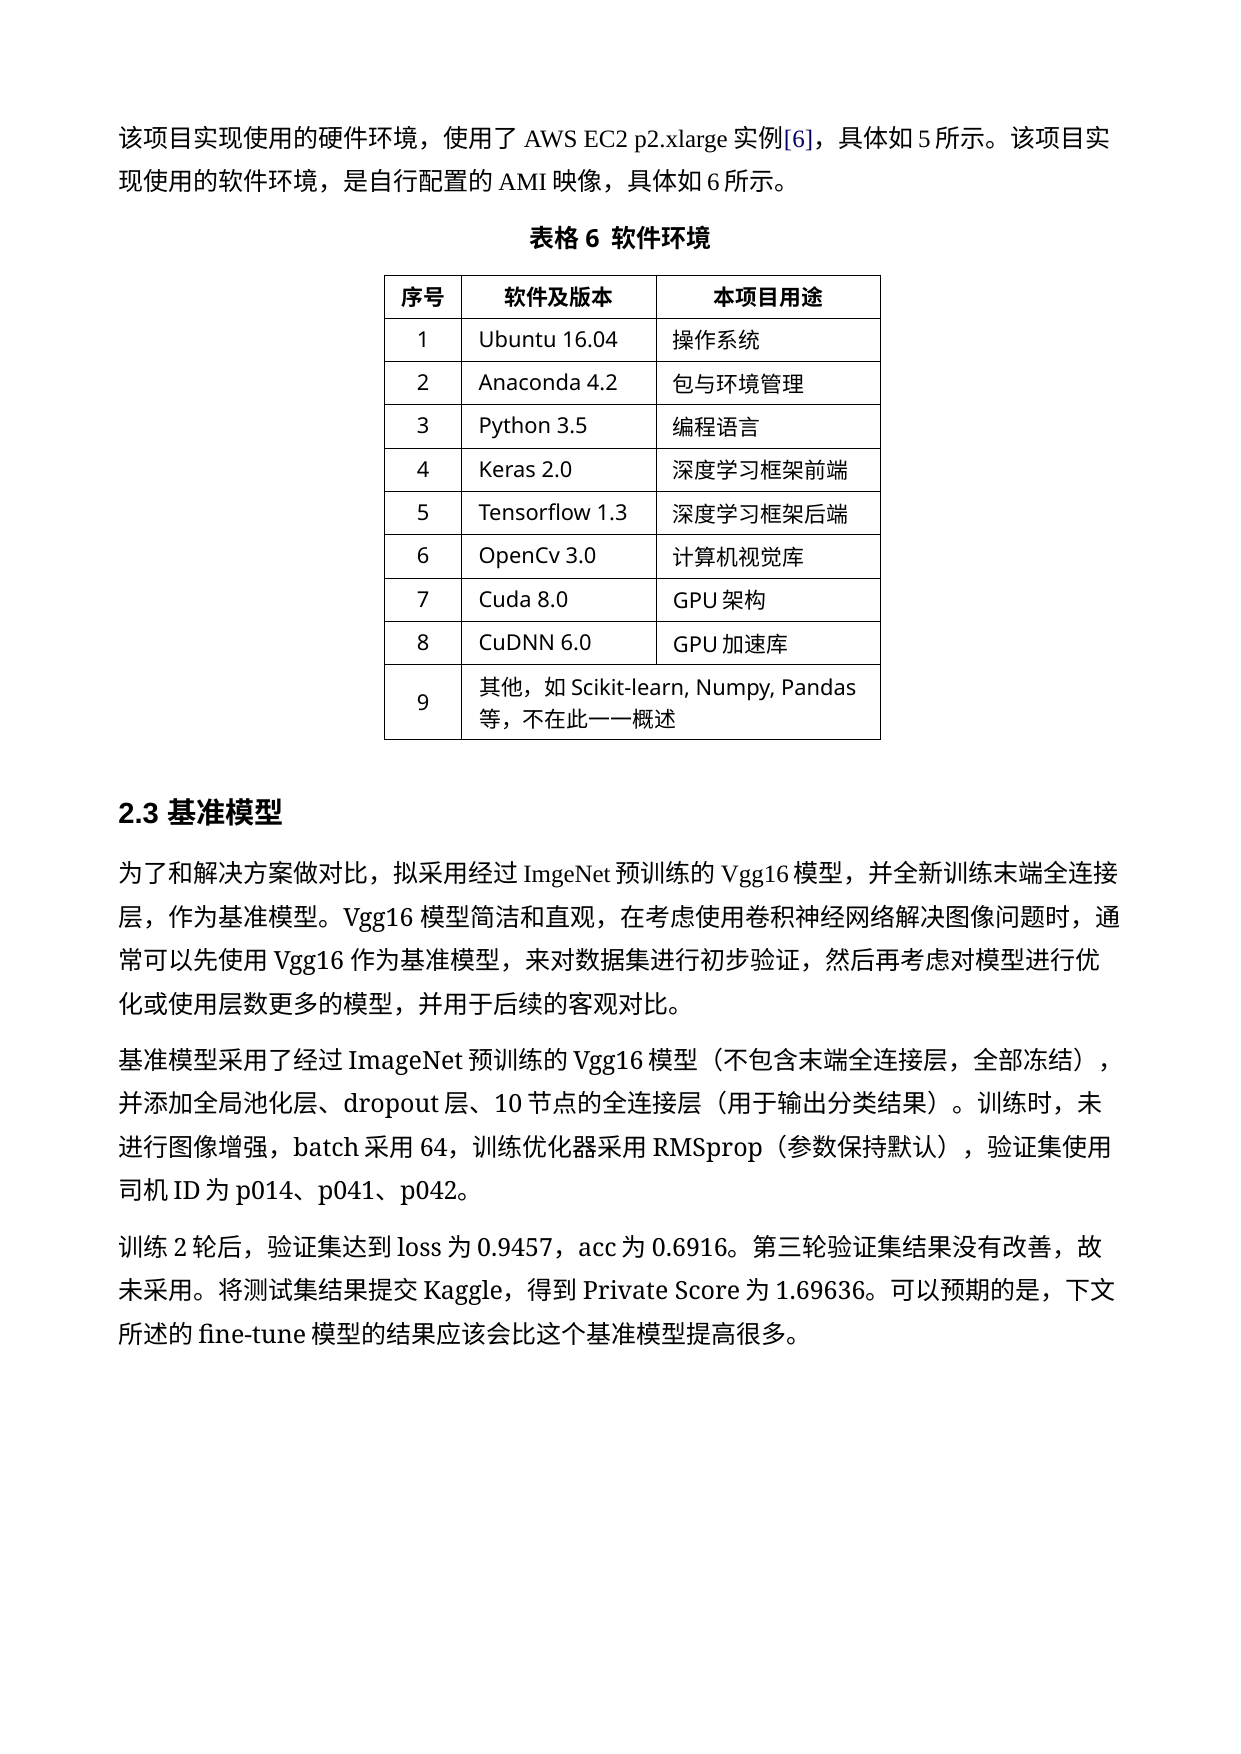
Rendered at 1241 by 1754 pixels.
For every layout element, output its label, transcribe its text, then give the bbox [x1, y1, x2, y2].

table_cell 深度学习框架后端 [657, 492, 880, 534]
table_cell Anaconda 4.2 [462, 362, 656, 404]
table_cell Cuda 8.0 [462, 579, 656, 621]
table_cell 1 [385, 319, 461, 361]
text 2.3 基准模型 [118, 790, 1122, 832]
text 为了和解决方案做对比，拟采用经过ImgeNet预训练的Vgg16模型，并全新训练末端全连接层，作为基准模型。Vgg16 模型简洁和直观，在考虑使用卷积神经网络解决图像问题时，通常可以先使用 Vgg16 作为基准模型，来对数据集进行初步验证，然后再考虑对模型进行优化或使用层数更多的模型，并用于后续的客观对比。 [118, 854, 1122, 1020]
table_cell 其他，如Scikit-learn, Numpy, Pandas等，不在此一一概述 [462, 665, 880, 739]
table_cell 操作系统 [657, 319, 880, 361]
table_header 本项目用途 [657, 276, 880, 318]
table_cell 深度学习框架前端 [657, 449, 880, 491]
table_cell Ubuntu 16.04 [462, 319, 656, 361]
table_header 软件及版本 [462, 276, 656, 318]
table_cell GPU加速库 [657, 622, 880, 664]
text 基准模型采用了经过ImageNet预训练的Vgg16模型（不包含末端全连接层，全部冻结），并添加全局池化层、dropout层、10节点的全连接层（用于输出分类结果）。训练时，未进行图像增强，batch采用64，训练优化器采用RMSprop（参数保持默认），验证集使用司机ID为p014、p041、p042。 [118, 1041, 1122, 1207]
table_cell 8 [385, 622, 461, 664]
table_cell 7 [385, 579, 461, 621]
table_cell CuDNN 6.0 [462, 622, 656, 664]
table_cell 6 [385, 535, 461, 578]
table_cell Tensorflow 1.3 [462, 492, 656, 534]
table_header 序号 [385, 276, 461, 318]
table_cell 4 [385, 449, 461, 491]
table_cell 包与环境管理 [657, 362, 880, 404]
text 该项目实现使用的硬件环境，使用了 AWS EC2 p2.xlarge 实例[6]，具体如表格 5所示。该项目实现使用的软件环境，是自行配置的AMI映像，具体如表格 6所示。 [118, 118, 1122, 198]
table_cell 5 [385, 492, 461, 534]
table_cell Python 3.5 [462, 405, 656, 448]
table_cell OpenCv 3.0 [462, 535, 656, 578]
table_cell GPU架构 [657, 579, 880, 621]
table_cell 计算机视觉库 [657, 535, 880, 578]
table_cell 9 [385, 665, 461, 739]
text 训练2轮后，验证集达到loss为0.9457，acc为0.6916。第三轮验证集结果没有改善，故未采用。将测试集结果提交Kaggle，得到Private Score为1.69636。可以预期的是，下文所述的fine-tune模型的结果应该会比这个基准模型提高很多。 [118, 1227, 1122, 1350]
table_cell 编程语言 [657, 405, 880, 448]
table_cell 2 [385, 362, 461, 404]
table_cell Keras 2.0 [462, 449, 656, 491]
text 表格 6 软件环境 [118, 218, 1122, 254]
table_cell 3 [385, 405, 461, 448]
